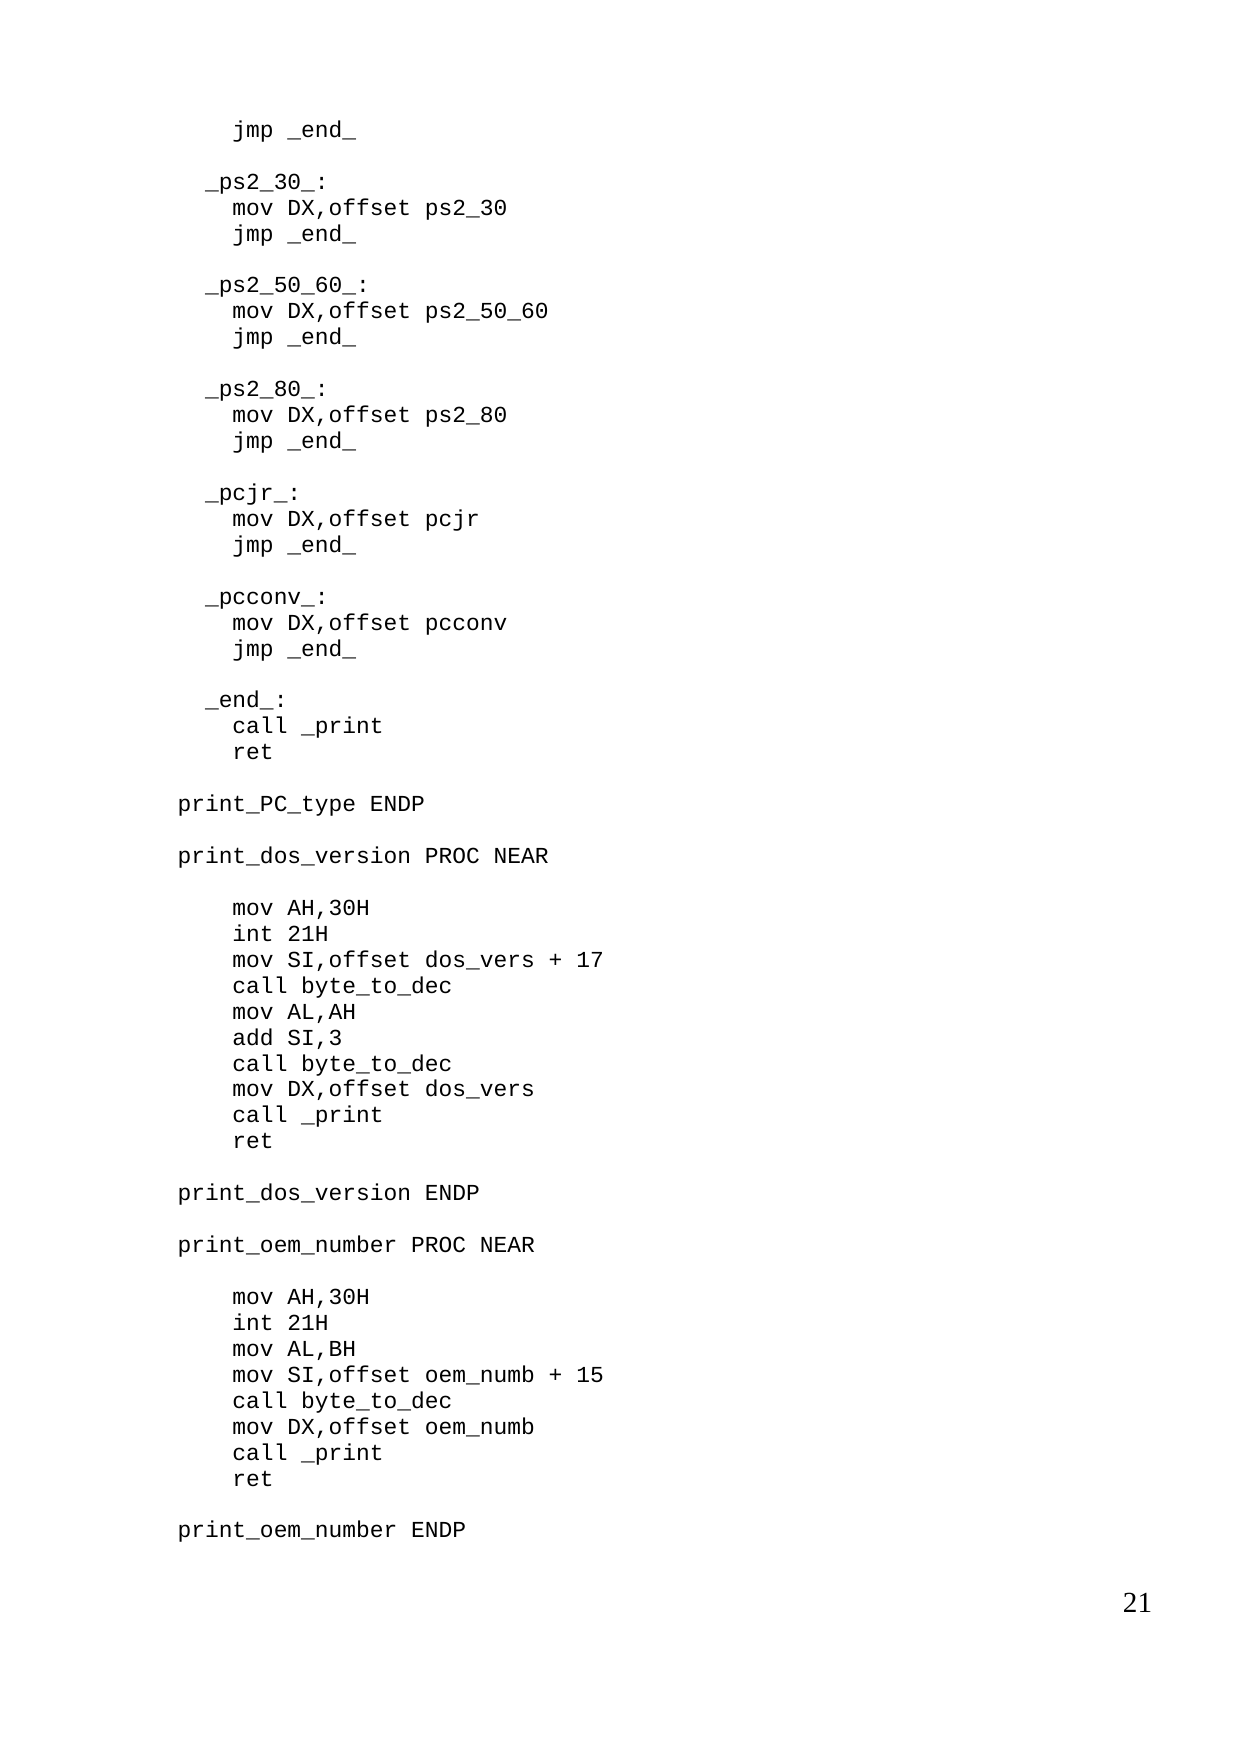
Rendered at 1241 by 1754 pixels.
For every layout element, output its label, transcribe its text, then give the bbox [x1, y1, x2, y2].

text jmp _end_ [177, 118, 1152, 144]
text print_oem_number ENDP [177, 1519, 1152, 1545]
text mov AL,AH [177, 1000, 1152, 1026]
text call _print [177, 715, 1152, 741]
text mov DX,offset oem_numb [177, 1415, 1152, 1441]
text call byte_to_dec [177, 974, 1152, 1000]
text print_dos_version ENDP [177, 1182, 1152, 1207]
text mov SI,offset dos_vers + 17 [177, 948, 1152, 974]
text mov DX,offset pcconv [177, 611, 1152, 637]
text mov AH,30H [177, 1285, 1152, 1311]
text jmp _end_ [177, 222, 1152, 248]
text mov DX,offset ps2_30 [177, 196, 1152, 222]
text _pcconv_: [177, 585, 1152, 611]
text int 21H [177, 1311, 1152, 1337]
text print_oem_number PROC NEAR [177, 1233, 1152, 1259]
text _ps2_80_: [177, 377, 1152, 403]
text jmp _end_ [177, 429, 1152, 455]
text jmp _end_ [177, 326, 1152, 352]
text call byte_to_dec [177, 1052, 1152, 1078]
text call _print [177, 1441, 1152, 1467]
text ret [177, 1130, 1152, 1156]
text mov DX,offset pcjr [177, 507, 1152, 533]
text _end_: [177, 689, 1152, 715]
text print_PC_type ENDP [177, 792, 1152, 818]
text ret [177, 1467, 1152, 1493]
text mov DX,offset ps2_80 [177, 403, 1152, 429]
text jmp _end_ [177, 637, 1152, 663]
text mov SI,offset oem_numb + 15 [177, 1363, 1152, 1389]
text mov DX,offset dos_vers [177, 1078, 1152, 1104]
text mov AL,BH [177, 1337, 1152, 1363]
text call byte_to_dec [177, 1389, 1152, 1415]
text _pcjr_: [177, 481, 1152, 507]
text ret [177, 741, 1152, 767]
text mov DX,offset ps2_50_60 [177, 300, 1152, 326]
text mov AH,30H [177, 896, 1152, 922]
text _ps2_30_: [177, 170, 1152, 196]
text print_dos_version PROC NEAR [177, 844, 1152, 870]
text int 21H [177, 922, 1152, 948]
text add SI,3 [177, 1026, 1152, 1052]
text jmp _end_ [177, 533, 1152, 559]
text _ps2_50_60_: [177, 274, 1152, 300]
text call _print [177, 1104, 1152, 1130]
